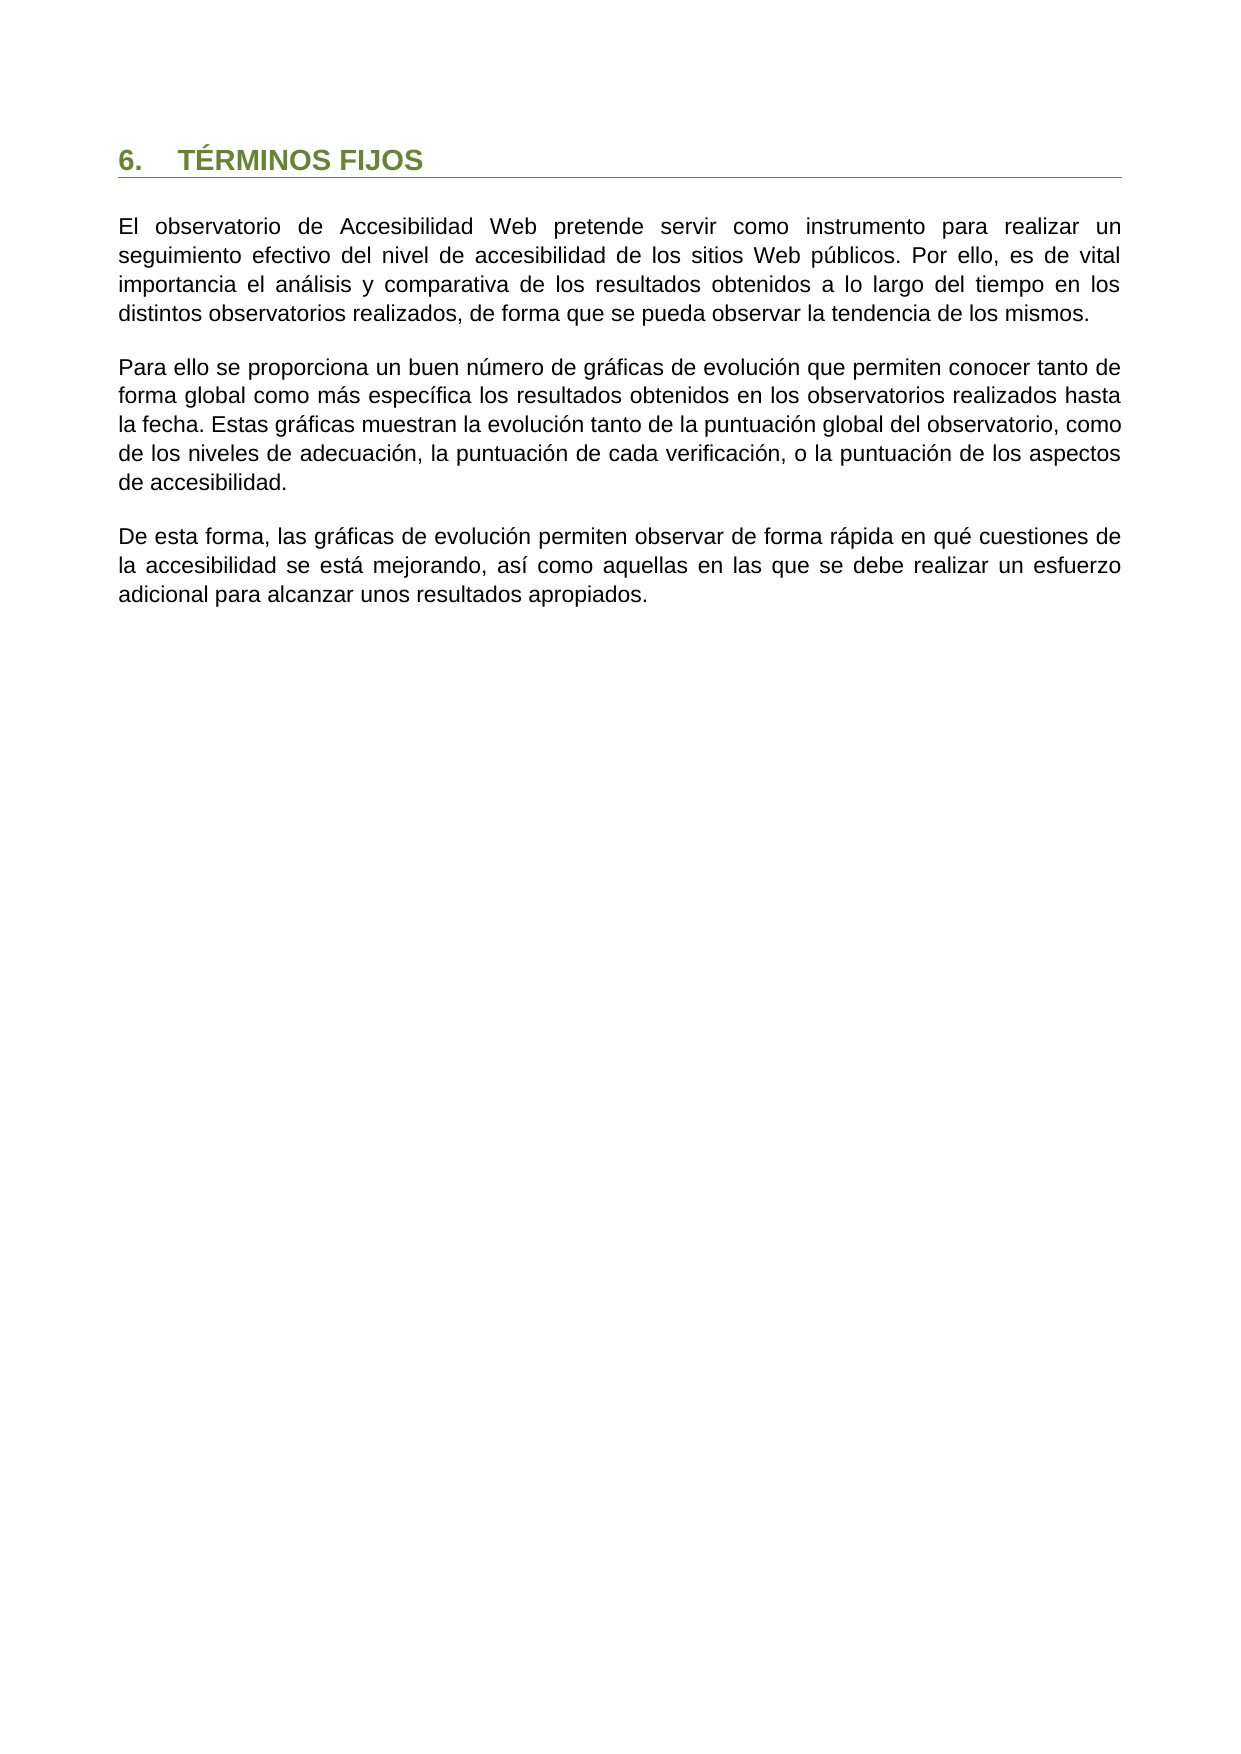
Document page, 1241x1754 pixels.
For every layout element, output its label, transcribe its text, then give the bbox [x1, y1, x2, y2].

text Para ello se proporciona un buen número de gráficas de evolución que permiten conocer tanto de forma global como más específica los resultados obtenidos en los observatorios realizados hasta la fecha. Estas gráficas muestran la evolución tanto de la puntuación global del observatorio, como de los niveles de adecuación, la puntuación de cada verificación, o la puntuación de los aspectos de accesibilidad. [118, 353, 1122, 496]
text El observatorio de Accesibilidad Web pretende servir como instrumento para realizar un seguimiento efectivo del nivel de accesibilidad de los sitios Web públicos. Por ello, es de vital importancia el análisis y comparativa de los resultados obtenidos a lo largo del tiempo en los distintos observatorios realizados, de forma que se pueda observar la tendencia de los mismos. [118, 213, 1122, 326]
text De esta forma, las gráficas de evolución permiten observar de forma rápida en qué cuestiones de la accesibilidad se está mejorando, así como aquellas en las que se debe realizar un esfuerzo adicional para alcanzar unos resultados apropiados. [118, 523, 1122, 608]
subtitle TÉRMINOS fijos [118, 143, 1122, 177]
